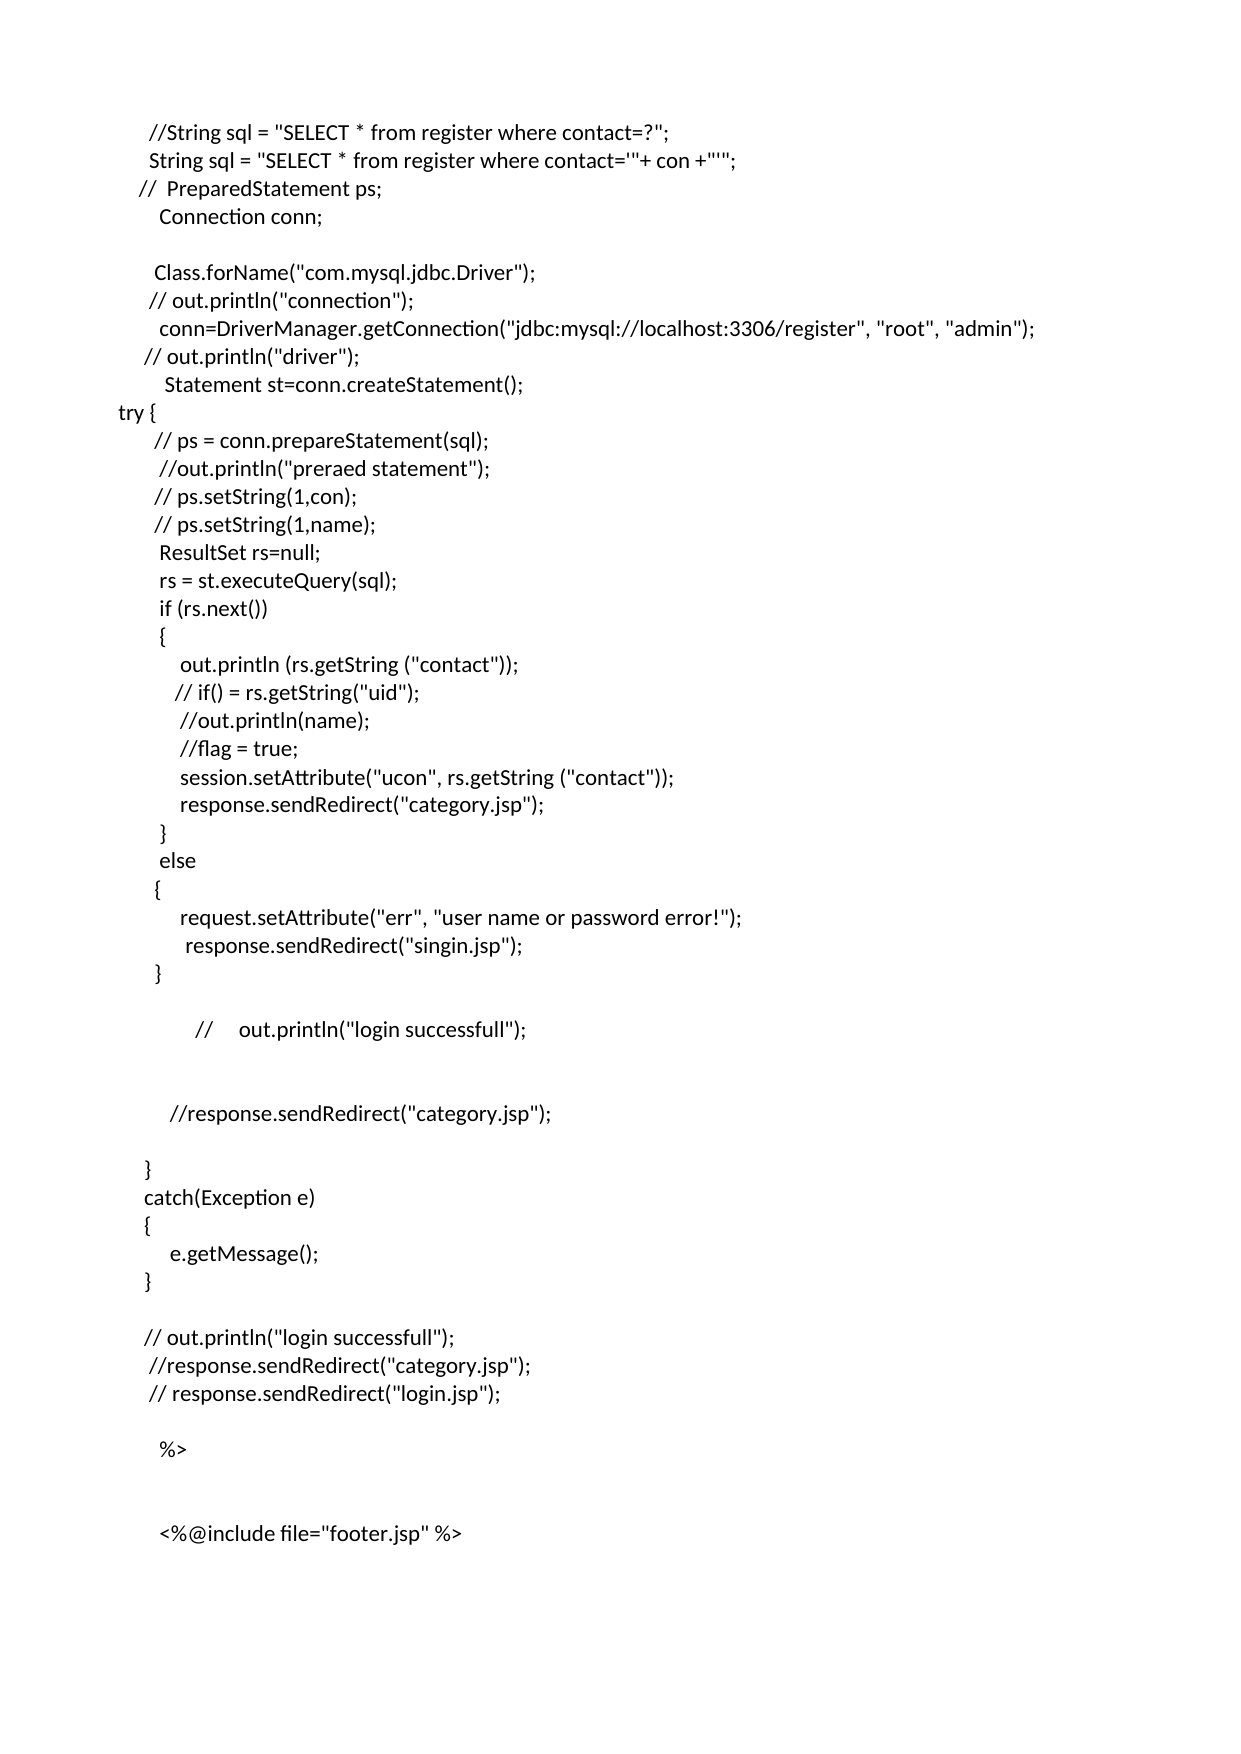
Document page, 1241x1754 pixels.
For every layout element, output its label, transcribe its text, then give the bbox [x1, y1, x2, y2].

text try { [118, 398, 1122, 426]
text // out.println("login successfull"); [118, 1323, 1122, 1351]
text { [118, 875, 1122, 903]
text //out.println(name); [118, 707, 1122, 734]
text // ps = conn.prepareStatement(sql); [118, 426, 1122, 454]
text out.println (rs.getString ("contact")); [118, 651, 1122, 678]
text request.setAttribute("err", "user name or password error!"); [118, 903, 1122, 931]
text //out.println("preraed statement"); [118, 454, 1122, 482]
text // if() = rs.getString("uid"); [118, 678, 1122, 707]
text } [118, 819, 1122, 847]
text //response.sendRedirect("category.jsp"); [118, 1351, 1122, 1379]
text else [118, 847, 1122, 875]
text conn=DriverManager.getConnection("jdbc:mysql://localhost:3306/register", "root", "admin"); [118, 314, 1122, 342]
text String sql = "SELECT * from register where contact='"+ con +"'"; [118, 146, 1122, 174]
text session.setAttribute("ucon", rs.getString ("contact")); [118, 763, 1122, 791]
text { [118, 622, 1122, 651]
text ResultSet rs=null; [118, 538, 1122, 566]
text // PreparedStatement ps; [118, 174, 1122, 202]
text //String sql = "SELECT * from register where contact=?"; [118, 118, 1122, 146]
text } [118, 959, 1122, 987]
text response.sendRedirect("category.jsp"); [118, 791, 1122, 819]
text // out.println("driver"); [118, 342, 1122, 370]
text // out.println("connection"); [118, 286, 1122, 314]
text } [118, 1267, 1122, 1295]
text //response.sendRedirect("category.jsp"); [118, 1099, 1122, 1127]
text Statement st=conn.createStatement(); [118, 370, 1122, 398]
text // ps.setString(1,con); [118, 482, 1122, 510]
text } [118, 1155, 1122, 1183]
text // ps.setString(1,name); [118, 510, 1122, 538]
text response.sendRedirect("singin.jsp"); [118, 931, 1122, 959]
text Connection conn; [118, 202, 1122, 230]
text Class.forName("com.mysql.jdbc.Driver"); [118, 258, 1122, 286]
text %> [118, 1435, 1122, 1463]
text //flag = true; [118, 734, 1122, 763]
text if (rs.next()) [118, 594, 1122, 622]
text rs = st.executeQuery(sql); [118, 566, 1122, 594]
text catch(Exception e) [118, 1183, 1122, 1211]
text // out.println("login successfull"); [118, 1015, 1122, 1043]
text <%@include file="footer.jsp" %> [118, 1519, 1122, 1547]
text // response.sendRedirect("login.jsp"); [118, 1379, 1122, 1407]
text e.getMessage(); [118, 1239, 1122, 1267]
text { [118, 1211, 1122, 1239]
